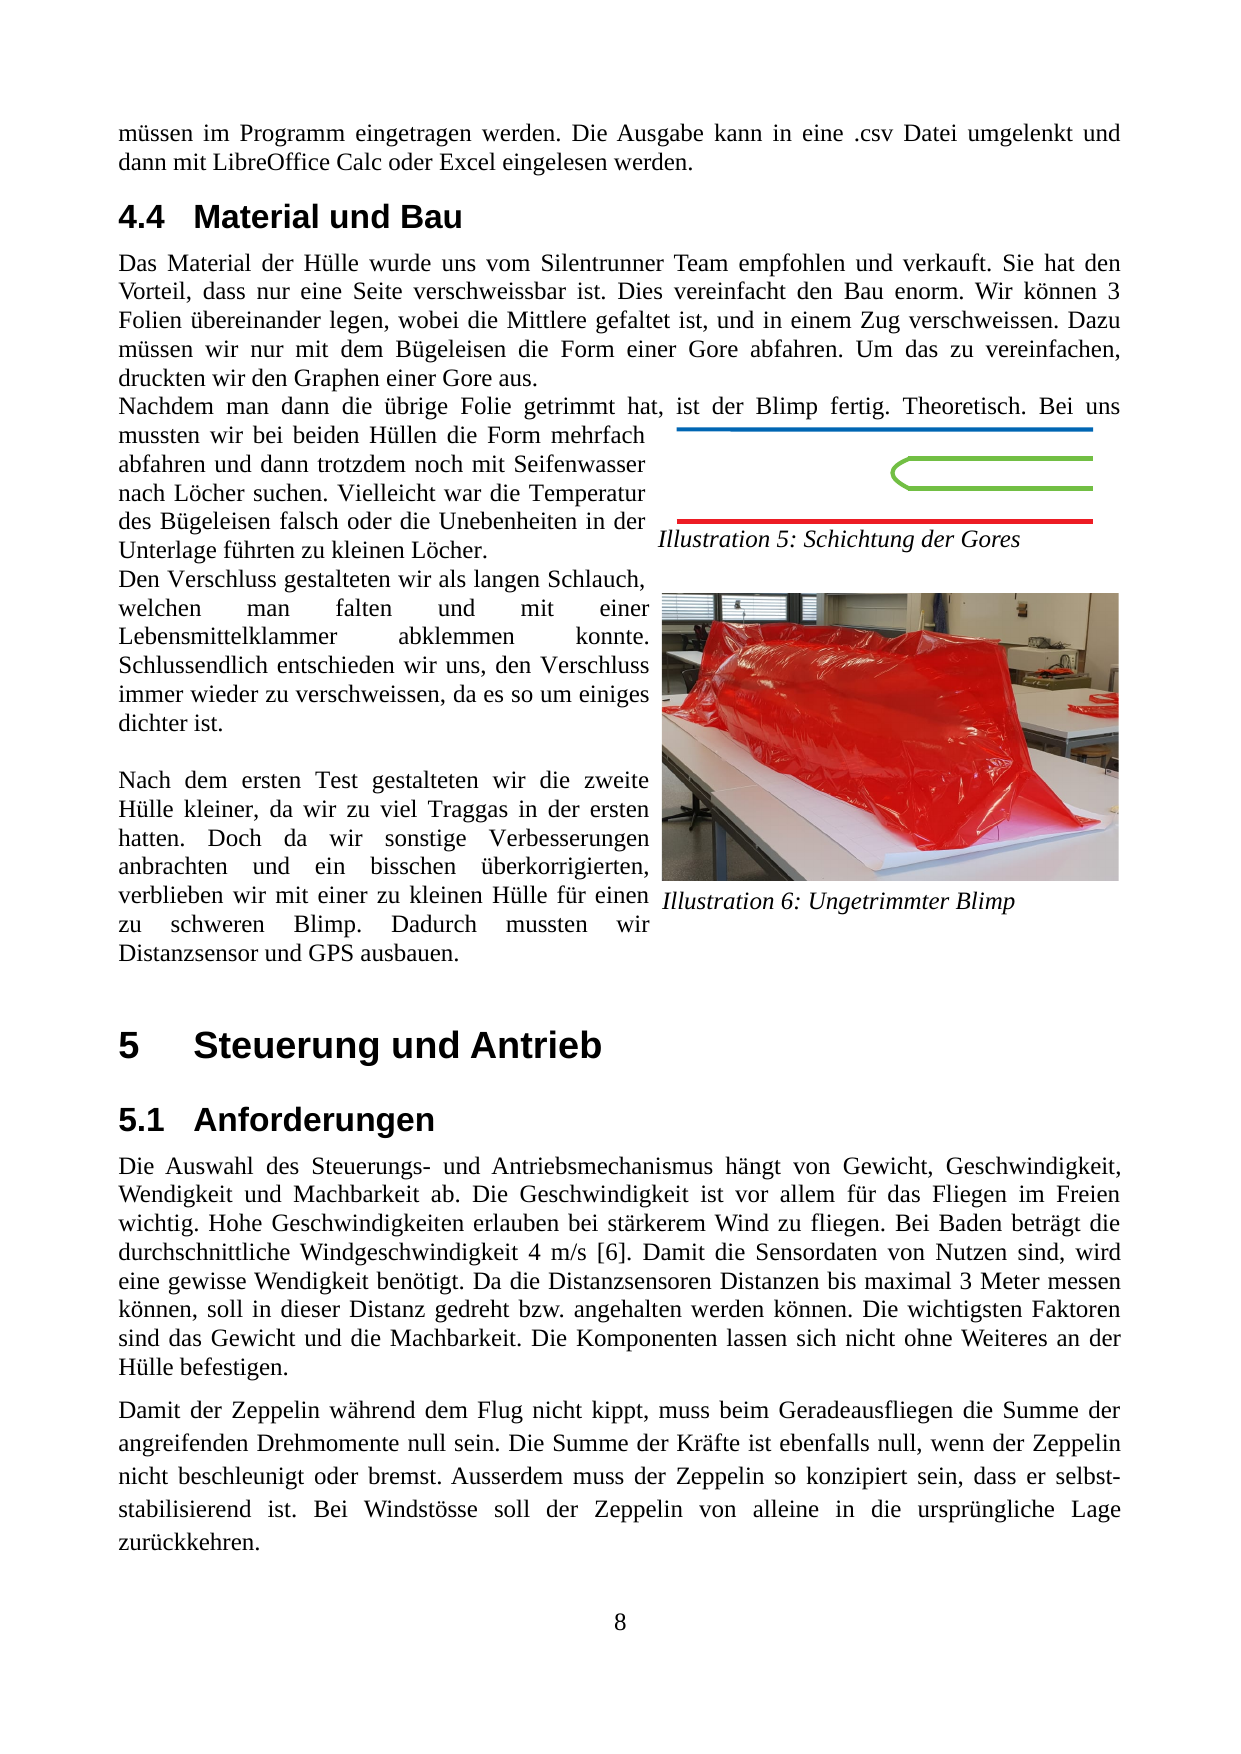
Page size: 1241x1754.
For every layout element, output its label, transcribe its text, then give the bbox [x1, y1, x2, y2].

text Die Auswahl des Steuerungs- und Antriebsmechanismus hängt von Gewicht, Geschwindigkeit, Wendigkeit und Machbarkeit ab. Die Geschwindigkeit ist vor allem für das Fliegen im Freien wichtig. Hohe Geschwindigkeiten erlauben bei stärkerem Wind zu fliegen. Bei Baden beträgt die durchschnittliche Windgeschwindigkeit 4 m/s [6]. Damit die Sensordaten von Nutzen sind, wird eine gewisse Wendigkeit benötigt. Da die Distanzsensoren Distanzen bis maximal 3 Meter messen können, soll in dieser Distanz gedreht bzw. angehalten werden können. Die wichtigsten Faktoren sind das Gewicht und die Machbarkeit. Die Komponenten lassen sich nicht ohne Weiteres an der Hülle befestigen. [118, 1151, 1122, 1381]
text Das Material der Hülle wurde uns vom Silentrunner Team empfohlen und verkauft. Sie hat den Vorteil, dass nur eine Seite verschweissbar ist. Dies vereinfacht den Bau enorm. Wir können 3 Folien übereinander legen, wobei die Mittlere gefaltet ist, und in einem Zug verschweissen. Dazu müssen wir nur mit dem Bügeleisen die Form einer Gore abfahren. Um das zu vereinfachen, druckten wir den Graphen einer Gore aus. [118, 248, 1122, 391]
text Damit der Zeppelin während dem Flug nicht kippt, muss beim Geradeausfliegen die Summe der angreifenden Drehmomente null sein. Die Summe der Kräfte ist ebenfalls null, wenn der Zeppelin nicht beschleunigt oder bremst. Ausserdem muss der Zeppelin so konzipiert sein, dass er selbst-stabilisierend ist. Bei Windstösse soll der Zeppelin von alleine in die ursprüngliche Lage zurückkehren. [118, 1395, 1122, 1556]
subtitle Material und Bau [118, 196, 1122, 235]
text Nachdem man dann die übrige Folie getrimmt hat, ist der Blimp fertig. Theoretisch. Bei uns mussten wir bei beiden Hüllen die Form mehrfach abfahren und dann trotzdem noch mit Seifenwasser nach Löcher suchen. Vielleicht war die Temperatur des Bügeleisen falsch oder die Unebenheiten in der Unterlage führten zu kleinen Löcher. [118, 391, 1122, 564]
picture [661, 593, 1119, 881]
subtitle Anforderungen [118, 1099, 1122, 1138]
text müssen im Programm eingetragen werden. Die Ausgabe kann in eine .csv Datei umgelenkt und dann mit LibreOffice Calc oder Excel eingelesen werden. [118, 118, 1122, 176]
text Illustration 5: Schichtung der Gores [658, 440, 1112, 552]
text Nach dem ersten Test gestalteten wir die zweite Hülle kleiner, da wir zu viel Traggas in der ersten hatten. Doch da wir sonstige Verbesserungen anbrachten und ein bisschen überkorrigierten, verblieben wir mit einer zu kleinen Hülle für einen zu schweren Blimp. Dadurch mussten wir Distanzsensor und GPS ausbauen. [118, 765, 1122, 966]
text Illustration 6: Ungetrimmter Blimp [662, 881, 1119, 914]
text Den Verschluss gestalteten wir als langen Schlauch, welchen man falten und mit einer Lebensmittelklammer abklemmen konnte. Schlussendlich entschieden wir uns, den Verschluss immer wieder zu verschweissen, da es so um einiges dichter ist. [118, 564, 1122, 736]
subtitle Steuerung und Antrieb [118, 1023, 1122, 1066]
